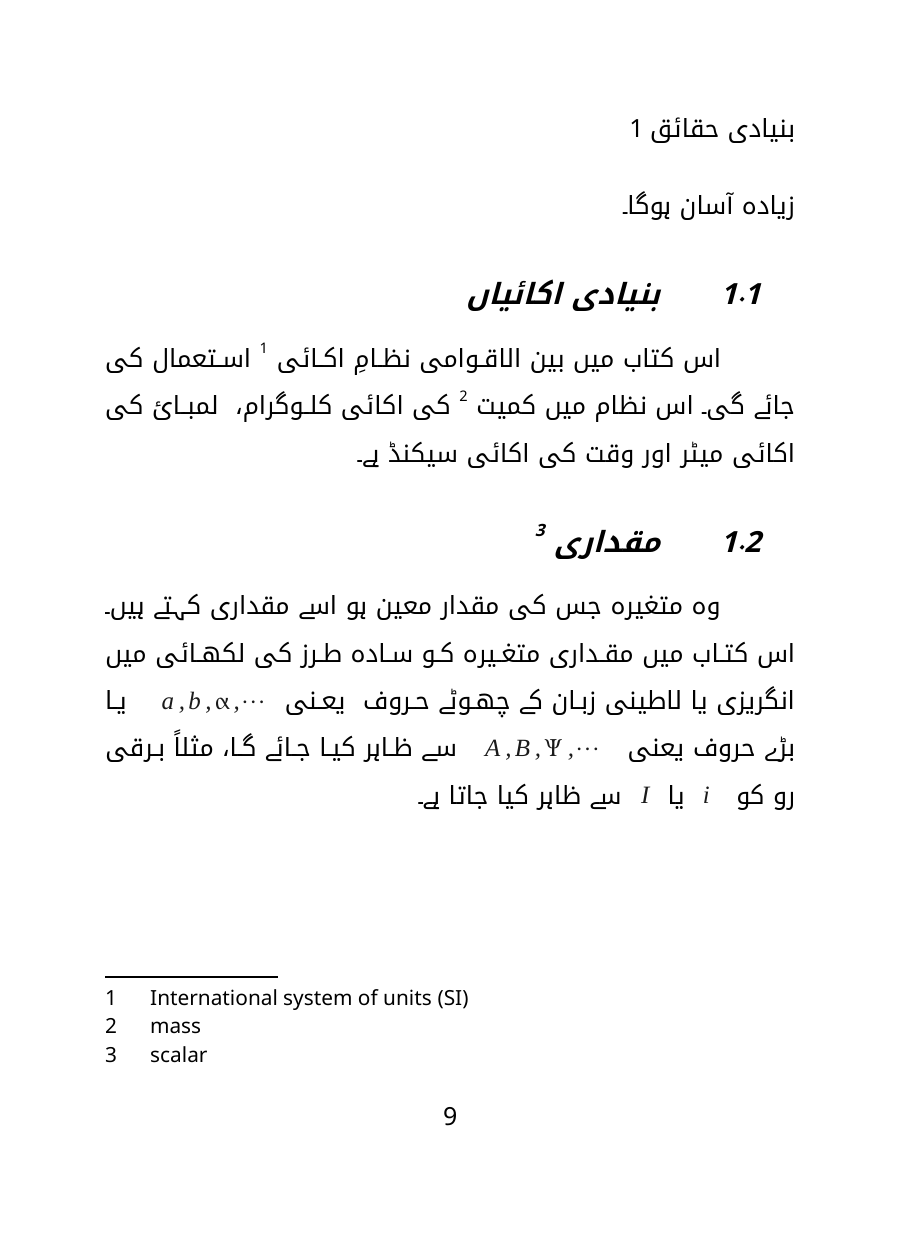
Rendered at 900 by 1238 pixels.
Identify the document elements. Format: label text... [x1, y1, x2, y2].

text اس کتاب میں جگہ جگہ مختلف حقائق آئیں گے جنہیں اس باب میں اکٹھے کرنے کی کوشش کی گئی ہے۔یہ توقع کی جاتی ہے کہ یوں کتاب پڑھتے وقت اصل مضمون پر توجہ رکھنا زیادہ آسان ہوگا۔ [105, 182, 795, 230]
subtitle بنیادی اکائیاں [105, 267, 720, 323]
subtitle مقداری [105, 515, 720, 570]
text وہ متغیرہ جس کی مقدار معین ہو اسے مقداری کہتے ہیں۔ اس کتاب میں مقداری متغیرہ کو سادہ طرز کی لکھائی میں انگریزی یا لاطینی زبان کے چھوٹے حروف یعنی یا بڑے حروف یعنی سے ظاہر کیا جائے گا، مثلاً برقی رو کو یاسے ظاہر کیا جاتا ہے۔ [105, 583, 795, 819]
text International system of units (SI) [105, 983, 795, 1012]
list scalar [105, 1040, 795, 1068]
text اس کتاب میں بین الاقوامی نظامِ اکائی استعمال کی جائے گی۔ اس نظام میں کمیت کی اکائی کلوگرام، لمبائ کی اکائی میٹر اور وقت کی اکائی سیکنڈ ہے۔ [105, 335, 795, 477]
text mass [105, 1012, 795, 1040]
